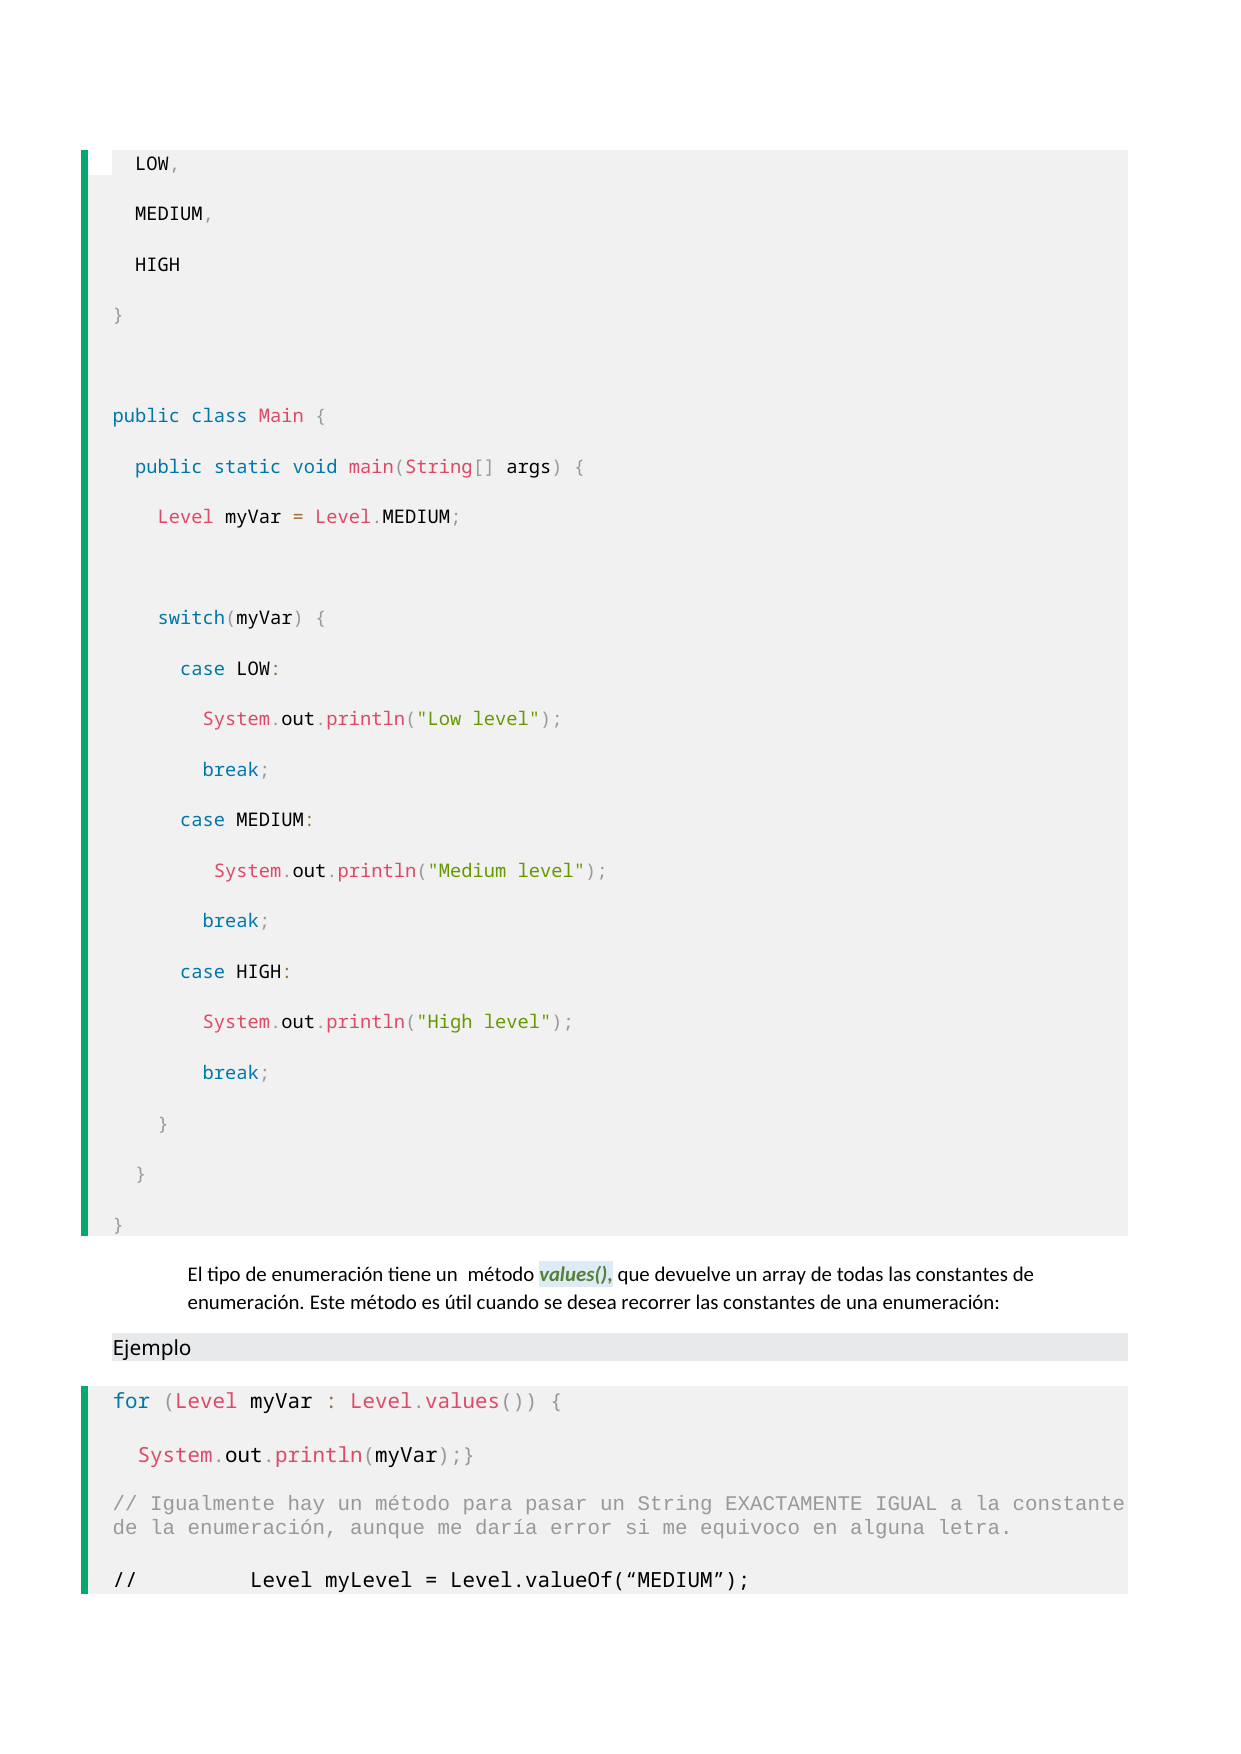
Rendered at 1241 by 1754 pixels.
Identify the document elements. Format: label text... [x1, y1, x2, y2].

text El tipo de enumeración tiene un método values(), que devuelve un array de todas las constantes de enumeración. Este método es útil cuando se desea recorrer las constantes de una enumeración: [187, 1261, 1128, 1314]
text System.out.println("Medium level"); [88, 857, 1128, 883]
text break; [88, 1059, 1128, 1085]
text } [88, 1160, 1128, 1186]
text } [88, 1211, 1128, 1236]
subtitle Ejemplo [112, 1333, 1128, 1361]
text // Igualmente hay un método para pasar un String EXACTAMENTE IGUAL a la constante de la enumeración, aunque me daría error si me equivoco en alguna letra. [88, 1493, 1128, 1541]
text public class Main { [88, 403, 1128, 428]
text System.out.println("High level"); [88, 1009, 1128, 1034]
text case MEDIUM: [88, 807, 1128, 832]
text break; [88, 756, 1128, 782]
text MEDIUM, [88, 201, 1128, 226]
text } [88, 302, 1128, 327]
text } [88, 1110, 1128, 1135]
text for (Level myVar : Level.values()) { [88, 1386, 1128, 1415]
text switch(myVar) { [88, 605, 1128, 630]
text System.out.println("Low level"); [88, 706, 1128, 731]
text Level myVar = Level.MEDIUM; [88, 504, 1128, 529]
text public static void main(String[] args) { [88, 453, 1128, 479]
text // Level myLevel = Level.valueOf(“MEDIUM”); [88, 1566, 1128, 1594]
text LOW, [112, 150, 1128, 176]
text System.out.println(myVar);} [88, 1440, 1128, 1468]
text break; [88, 908, 1128, 933]
text HIGH [88, 251, 1128, 277]
text case LOW: [88, 655, 1128, 681]
text case HIGH: [88, 958, 1128, 984]
